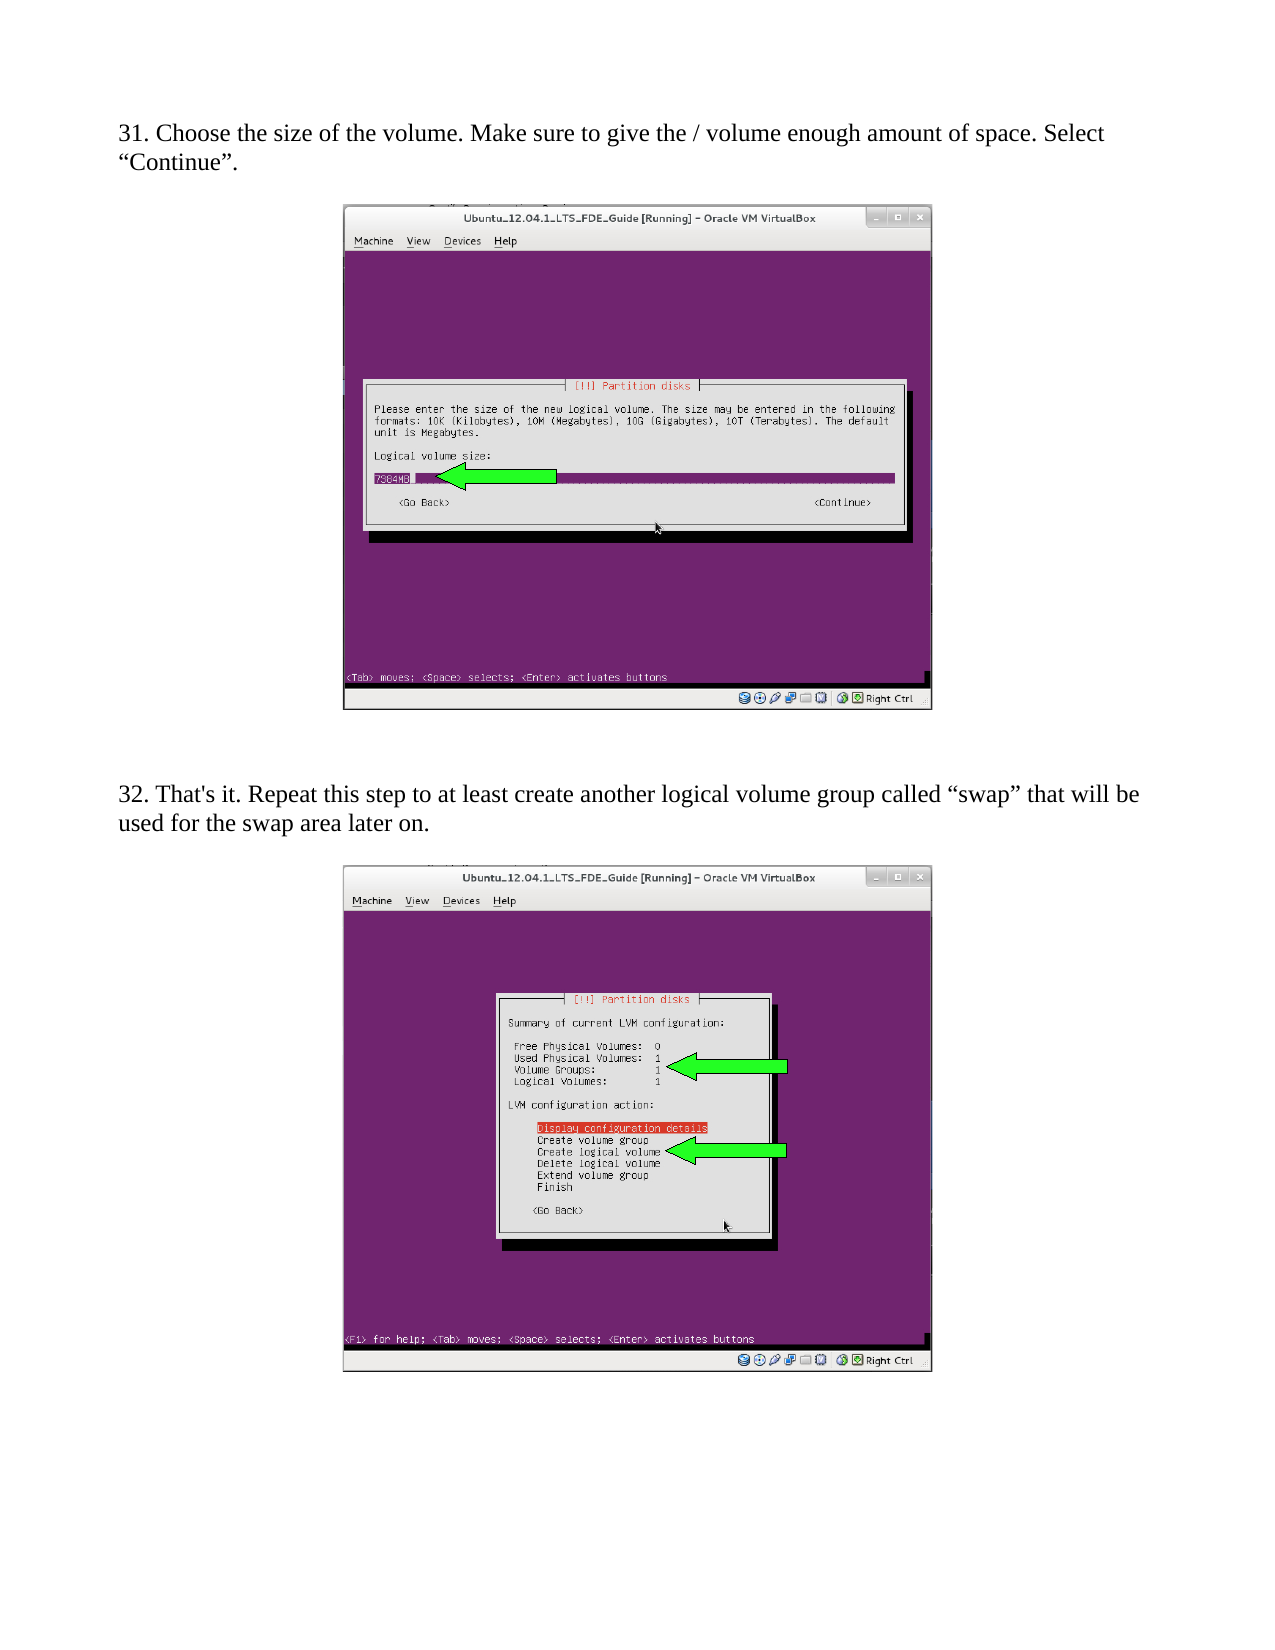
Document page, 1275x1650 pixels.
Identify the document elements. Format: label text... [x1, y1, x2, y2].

picture [342, 204, 933, 710]
picture [342, 865, 933, 1372]
text 32. That's it. Repeat this step to at least create another logical volume group called “swap” that will be used for the swap area later on. [118, 779, 1157, 837]
text 31. Choose the size of the volume. Make sure to give the / volume enough amount of space. Select “Continue”. [118, 118, 1157, 176]
